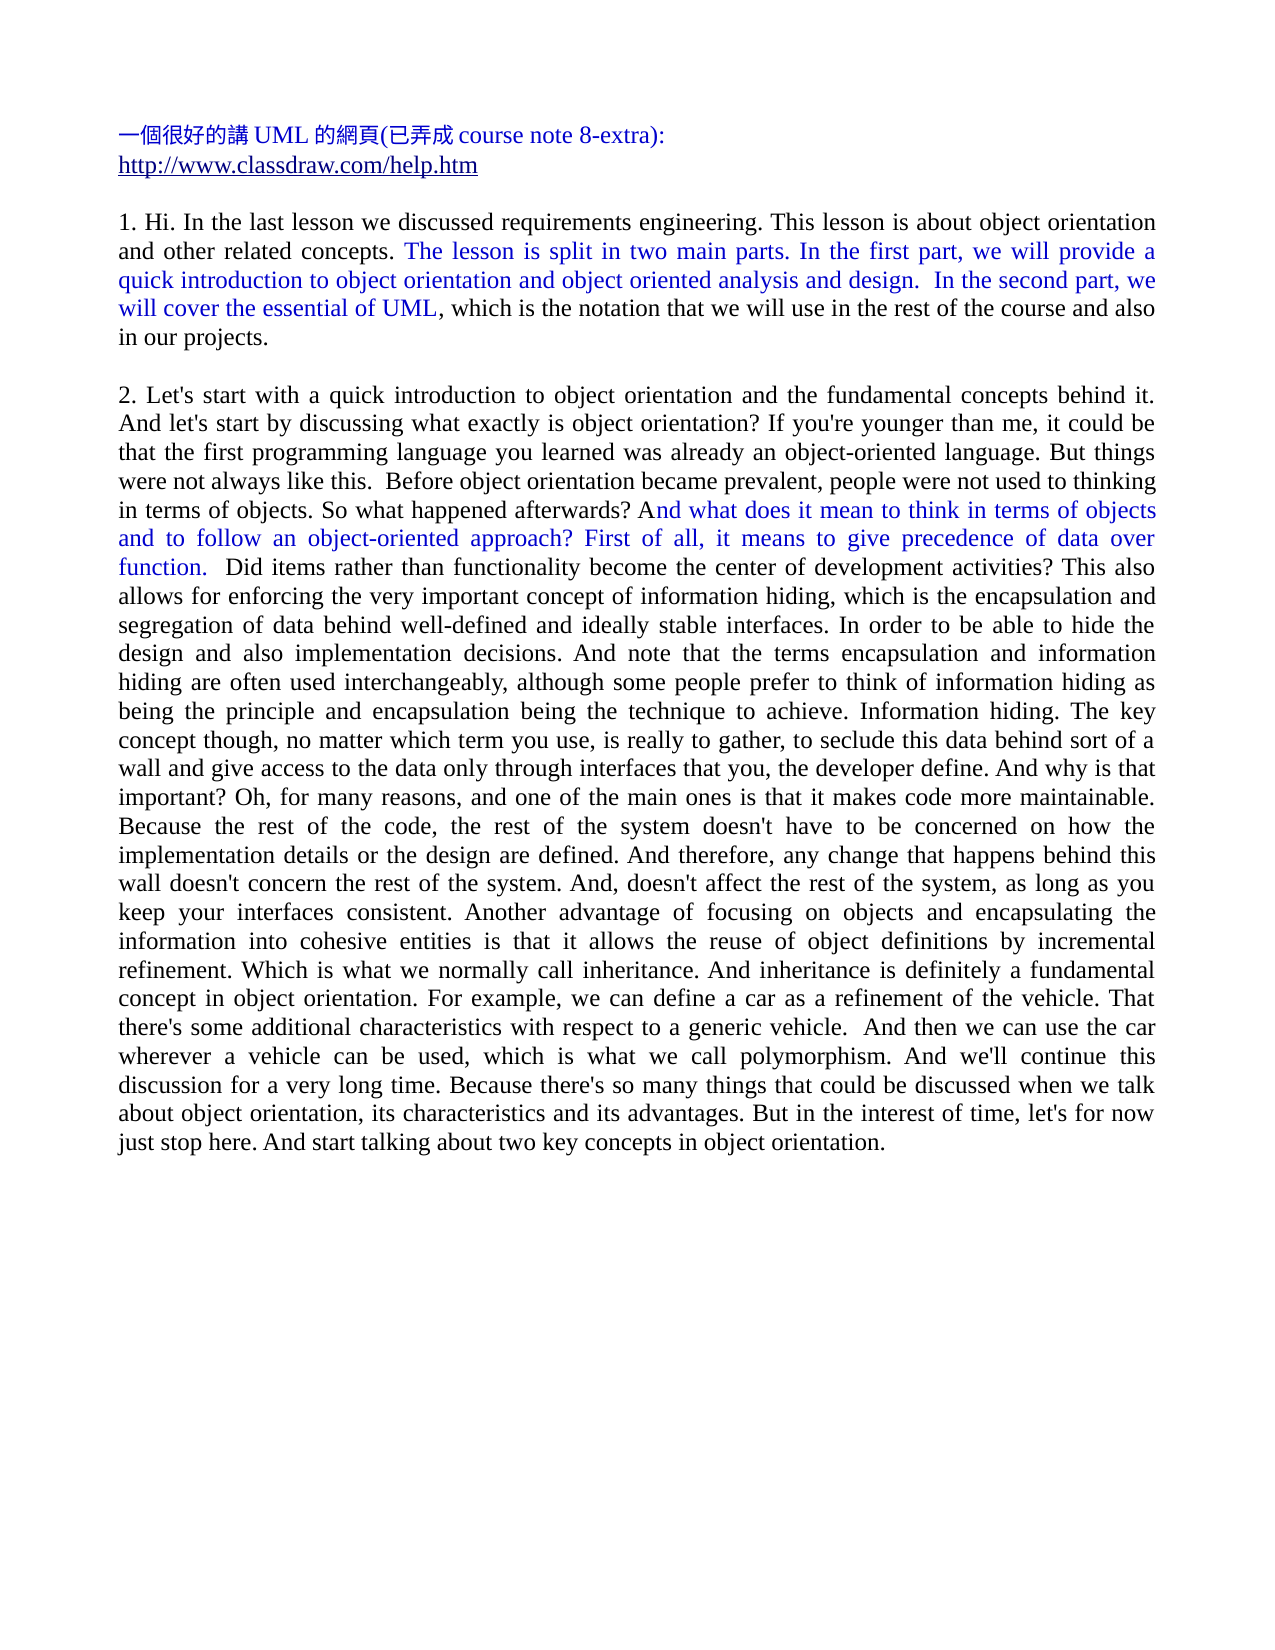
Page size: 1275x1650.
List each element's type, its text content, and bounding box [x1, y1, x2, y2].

text 一個很好的講UML的網頁(已弄成course note 8-extra): [118, 118, 1157, 150]
text 2. Let's start with a quick introduction to object orientation and the fundamental concepts behind it. And let's start by discussing what exactly is object orientation? If you're younger than me, it could be that the first programming language you learned was already an object-oriented language. But things were not always like this. Before object orientation became prevalent, people were not used to thinking in terms of objects. So what happened afterwards? And what does it mean to think in terms of objects and to follow an object-oriented approach? First of all, it means to give precedence of data over function. Did items rather than functionality become the center of development activities? This also allows for enforcing the very important concept of information hiding, which is the encapsulation and segregation of data behind well-defined and ideally stable interfaces. In order to be able to hide the design and also implementation decisions. And note that the terms encapsulation and information hiding are often used interchangeably, although some people prefer to think of information hiding as being the principle and encapsulation being the technique to achieve. Information hiding. The key concept though, no matter which term you use, is really to gather, to seclude this data behind sort of a wall and give access to the data only through interfaces that you, the developer define. And why is that important? Oh, for many reasons, and one of the main ones is that it makes code more maintainable. Because the rest of the code, the rest of the system doesn't have to be concerned on how the implementation details or the design are defined. And therefore, any change that happens behind this wall doesn't concern the rest of the system. And, doesn't affect the rest of the system, as long as you keep your interfaces consistent. Another advantage of focusing on objects and encapsulating the information into cohesive entities is that it allows the reuse of object definitions by incremental refinement. Which is what we normally call inheritance. And inheritance is definitely a fundamental concept in object orientation. For example, we can define a car as a refinement of the vehicle. That there's some additional characteristics with respect to a generic vehicle. And then we can use the car wherever a vehicle can be used, which is what we call polymorphism. And we'll continue this discussion for a very long time. Because there's so many things that could be discussed when we talk about object orientation, its characteristics and its advantages. But in the interest of time, let's for now just stop here. And start talking about two key concepts in object orientation. [118, 380, 1157, 1156]
text http://www.classdraw.com/help.htm [118, 150, 1157, 178]
text 1. Hi. In the last lesson we discussed requirements engineering. This lesson is about object orientation and other related concepts. The lesson is split in two main parts. In the first part, we will provide a quick introduction to object orientation and object oriented analysis and design. In the second part, we will cover the essential of UML, which is the notation that we will use in the rest of the course and also in our projects. [118, 207, 1157, 351]
